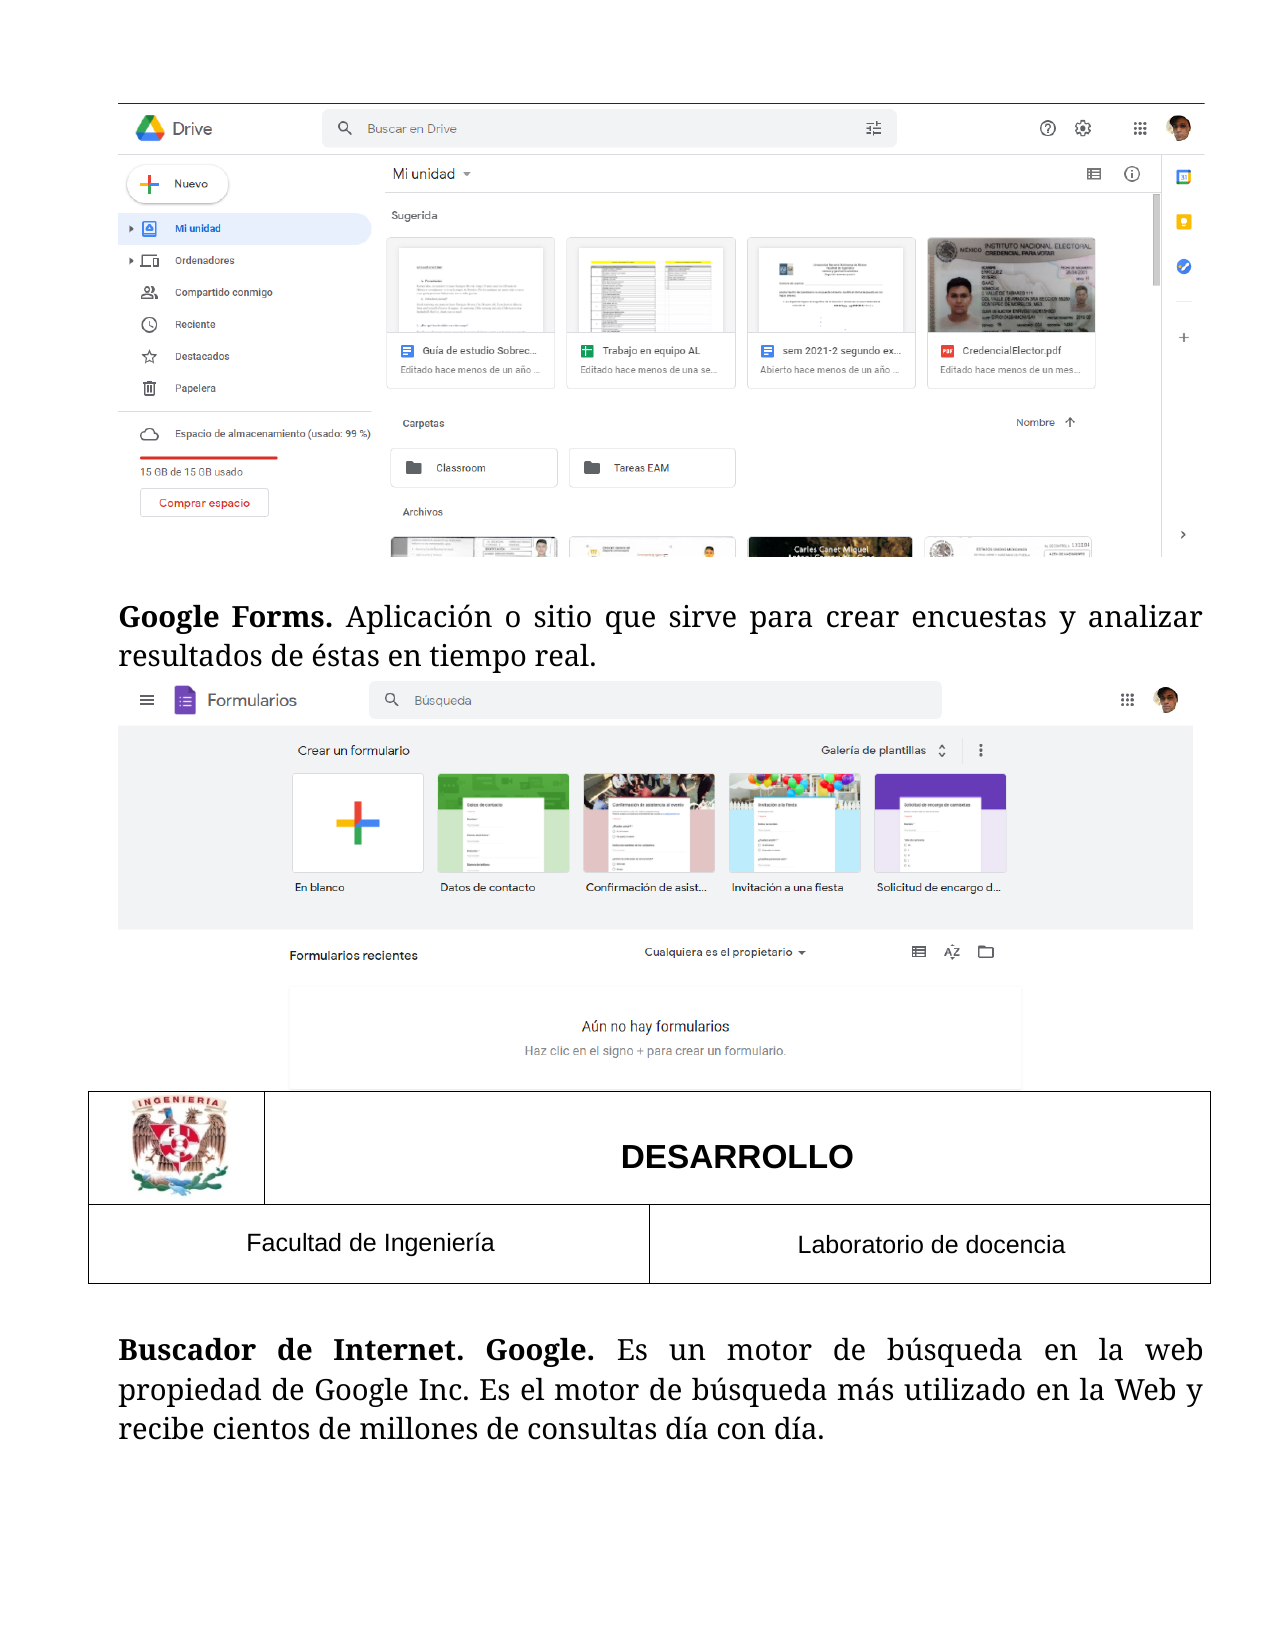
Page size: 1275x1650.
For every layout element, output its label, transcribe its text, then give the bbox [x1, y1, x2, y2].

table_header DESARROLLO [265, 1092, 276, 1116]
table_header DESARROLLO [657, 1092, 665, 1150]
table_header DESARROLLO [374, 1137, 490, 1203]
table_cell Laboratorio de docencia [922, 1205, 1033, 1283]
table_header DESARROLLO [1136, 1092, 1153, 1107]
text Buscador de Internet. Google. Es un motor de búsqueda en la web propiedad de Google Inc. Es el motor de búsqueda más utilizado en la Web y recibe cientos de millones de consultas día con día. [781, 1329, 952, 1411]
text Buscador de Internet. Google. Es un motor de búsqueda en la web propiedad de Google Inc. Es el motor de búsqueda más utilizado en la Web y recibe cientos de millones de consultas día con día. [948, 1329, 1098, 1385]
table_header DESARROLLO [674, 1092, 687, 1111]
table_cell Laboratorio de docencia [875, 1205, 926, 1283]
text Buscador de Internet. Google. Es un motor de búsqueda en la web propiedad de Google Inc. Es el motor de búsqueda más utilizado en la Web y recibe cientos de millones de consultas día con día. [302, 1329, 426, 1377]
text Google Forms. Aplicación o sitio que sirve para crear encuestas y analizar resultados de éstas en tiempo real. [789, 615, 845, 675]
text Google Forms. Aplicación o sitio que sirve para crear encuestas y analizar resultados de éstas en tiempo real. [1070, 596, 1110, 675]
text Buscador de Internet. Google. Es un motor de búsqueda en la web propiedad de Google Inc. Es el motor de búsqueda más utilizado en la Web y recibe cientos de millones de consultas día con día. [438, 1329, 563, 1411]
text Google Forms. Aplicación o sitio que sirve para crear encuestas y analizar resultados de éstas en tiempo real. [254, 615, 400, 675]
table_cell Facultad de Ingeniería [614, 1205, 649, 1235]
table_header DESARROLLO [507, 1171, 593, 1203]
table_cell Laboratorio de docencia [965, 1205, 1210, 1283]
table_header DESARROLLO [875, 1163, 901, 1203]
table_cell Laboratorio de docencia [650, 1205, 811, 1261]
text Buscador de Internet. Google. Es un motor de búsqueda en la web propiedad de Google Inc. Es el motor de búsqueda más utilizado en la Web y recibe cientos de millones de consultas día con día. [691, 1338, 775, 1419]
text Google Forms. Aplicación o sitio que sirve para crear encuestas y analizar resultados de éstas en tiempo real. [1030, 598, 1065, 675]
table_header [231, 1107, 242, 1120]
table_cell Facultad de Ingeniería [254, 1205, 323, 1283]
table_cell Laboratorio de docencia [794, 1205, 884, 1283]
text Google Forms. Aplicación o sitio que sirve para crear encuestas y analizar resultados de éstas en tiempo real. [494, 625, 545, 675]
table_header DESARROLLO [948, 1171, 1025, 1203]
table_header [237, 1133, 264, 1203]
text Google Forms. Aplicación o sitio que sirve para crear encuestas y analizar resultados de éstas en tiempo real. [1110, 596, 1151, 653]
table_header DESARROLLO [353, 1092, 1072, 1203]
table_header DESARROLLO [265, 1133, 310, 1203]
table_header DESARROLLO [323, 1141, 370, 1203]
table_header DESARROLLO [306, 1098, 349, 1120]
table_cell Facultad de Ingeniería [89, 1205, 289, 1283]
text Google Forms. Aplicación o sitio que sirve para crear encuestas y analizar resultados de éstas en tiempo real. [909, 636, 982, 675]
table_header DESARROLLO [1063, 1092, 1123, 1116]
table_cell Facultad de Ingeniería [336, 1218, 361, 1265]
table_header DESARROLLO [284, 1098, 302, 1124]
table_header [254, 1092, 264, 1116]
text Google Forms. Aplicación o sitio que sirve para crear encuestas y analizar resultados de éstas en tiempo real. [1154, 596, 1205, 675]
table_header DESARROLLO [297, 1124, 336, 1163]
table_header [89, 1092, 229, 1203]
text Google Forms. Aplicación o sitio que sirve para crear encuestas y analizar resultados de éstas en tiempo real. [488, 596, 575, 665]
text Google Forms. Aplicación o sitio que sirve para crear encuestas y analizar resultados de éstas en tiempo real. [562, 596, 644, 675]
table_cell Facultad de Ingeniería [361, 1205, 580, 1283]
text Buscador de Internet. Google. Es un motor de búsqueda en la web propiedad de Google Inc. Es el motor de búsqueda más utilizado en la Web y recibe cientos de millones de consultas día con día. [118, 1329, 575, 1448]
table_cell Facultad de Ingeniería [554, 1205, 649, 1283]
table_cell Laboratorio de docencia [650, 1248, 781, 1283]
text Buscador de Internet. Google. Es un motor de búsqueda en la web propiedad de Google Inc. Es el motor de búsqueda más utilizado en la Web y recibe cientos de millones de consultas día con día. [759, 1329, 1205, 1448]
text Google Forms. Aplicación o sitio que sirve para crear encuestas y analizar resultados de éstas en tiempo real. [118, 596, 156, 675]
table_header DESARROLLO [1110, 1092, 1210, 1203]
table_header DESARROLLO [1033, 1120, 1145, 1197]
